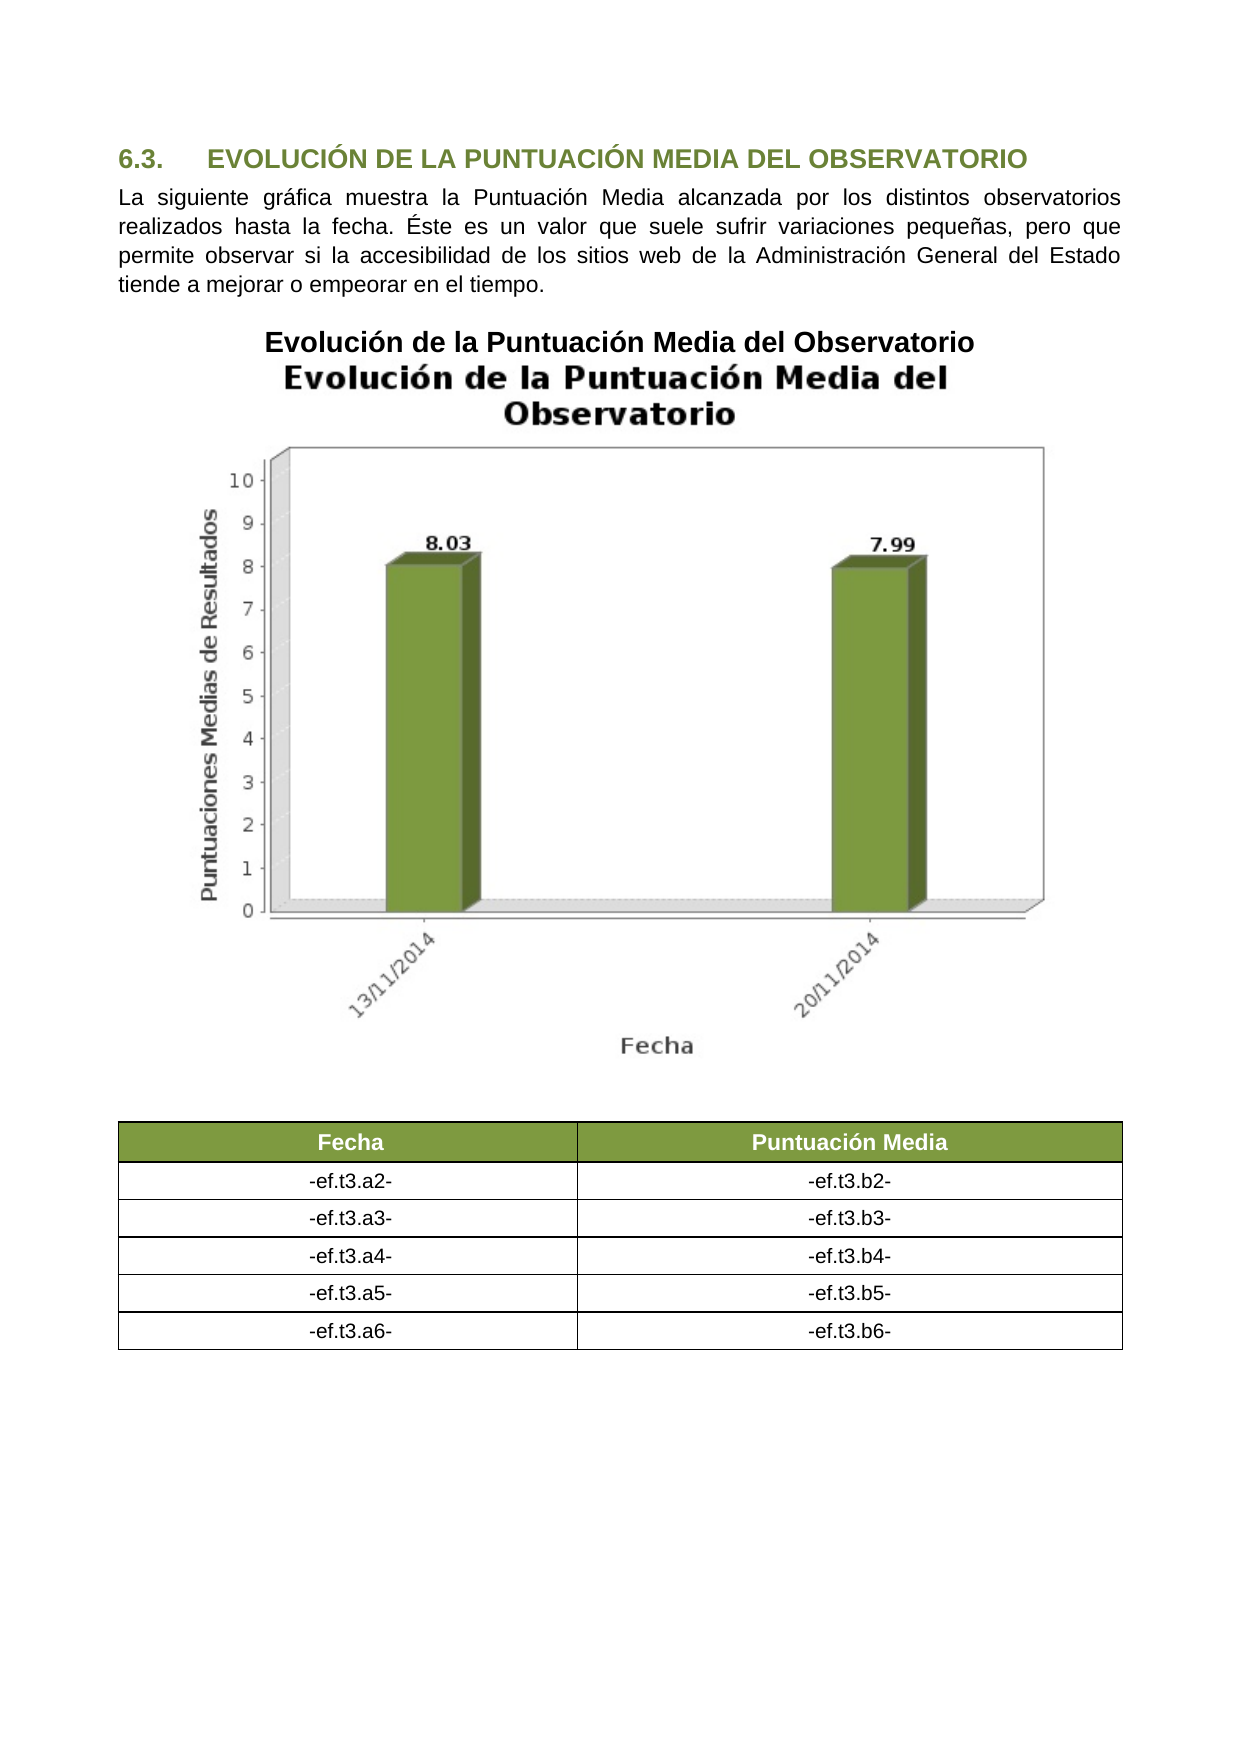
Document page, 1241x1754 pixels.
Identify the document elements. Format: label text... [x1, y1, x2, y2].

table_cell -ef.t3.b6- [578, 1313, 1122, 1349]
table_cell -ef.t3.b3- [578, 1200, 1122, 1236]
picture [178, 358, 1062, 1068]
table_cell -ef.t3.b5- [578, 1275, 1122, 1311]
table_cell -ef.t3.a4- [119, 1238, 577, 1274]
table_cell -ef.t3.b4- [578, 1238, 1122, 1274]
table_cell -ef.t3.a5- [119, 1275, 577, 1311]
table_cell -ef.t3.a2- [119, 1163, 577, 1199]
table_header Fecha [119, 1123, 577, 1161]
text Evolución de la Puntuación Media del Observatorio [118, 324, 1122, 358]
text La siguiente gráfica muestra la Puntuación Media alcanzada por los distintos observatorios realizados hasta la fecha. Éste es un valor que suele sufrir variaciones pequeñas, pero que permite observar si la accesibilidad de los sitios web de la Administración General del Estado tiende a mejorar o empeorar en el tiempo. [118, 184, 1122, 297]
table_cell -ef.t3.b2- [578, 1163, 1122, 1199]
table_cell -ef.t3.a6- [119, 1313, 577, 1349]
subtitle Evolución de la Puntuación Media del Observatorio [118, 143, 1122, 174]
table_header Puntuación Media [578, 1123, 1122, 1161]
table_cell -ef.t3.a3- [119, 1200, 577, 1236]
